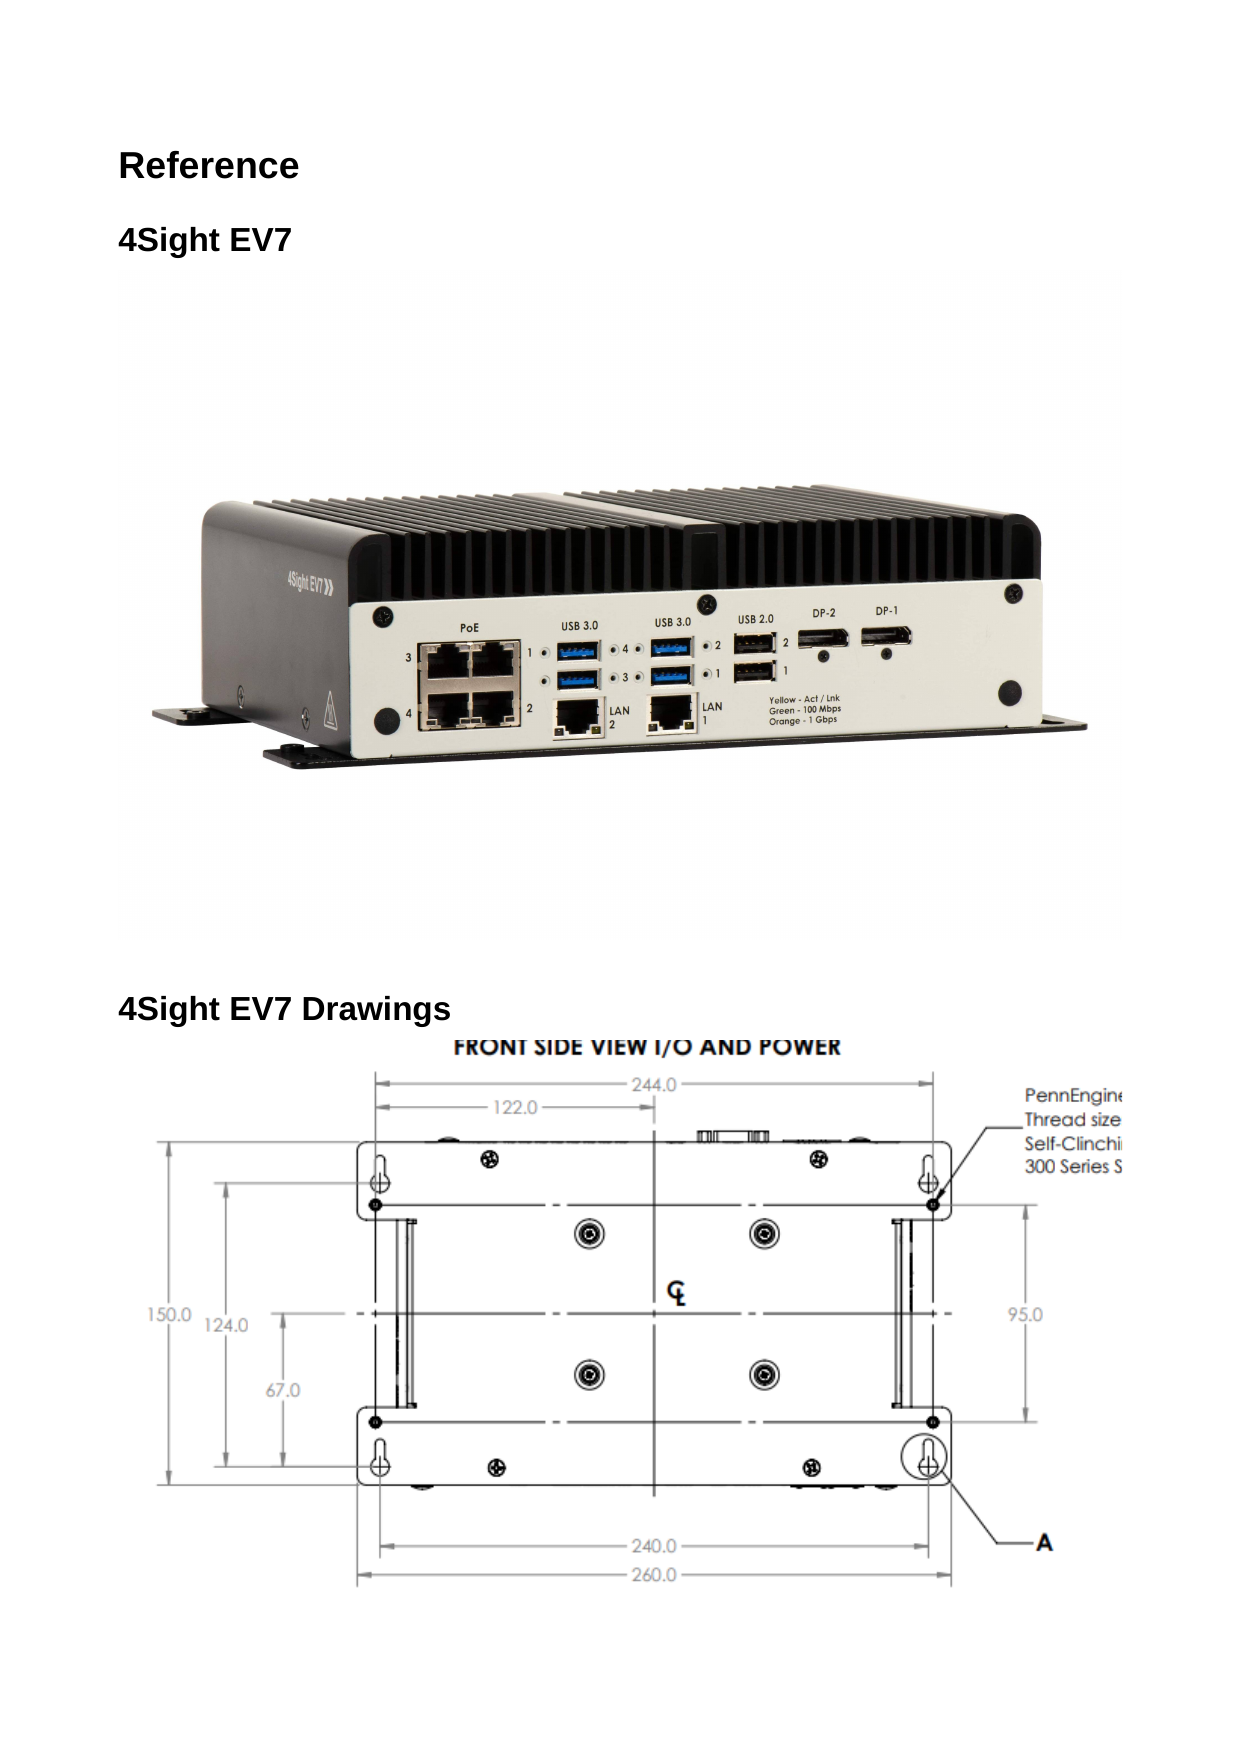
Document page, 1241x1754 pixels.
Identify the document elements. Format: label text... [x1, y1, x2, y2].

subtitle Reference [118, 143, 1122, 186]
subtitle 4Sight EV7 [118, 219, 1122, 258]
subtitle 4Sight EV7 Drawings [118, 989, 1122, 1028]
picture [118, 1040, 1123, 1592]
picture [118, 270, 1123, 940]
